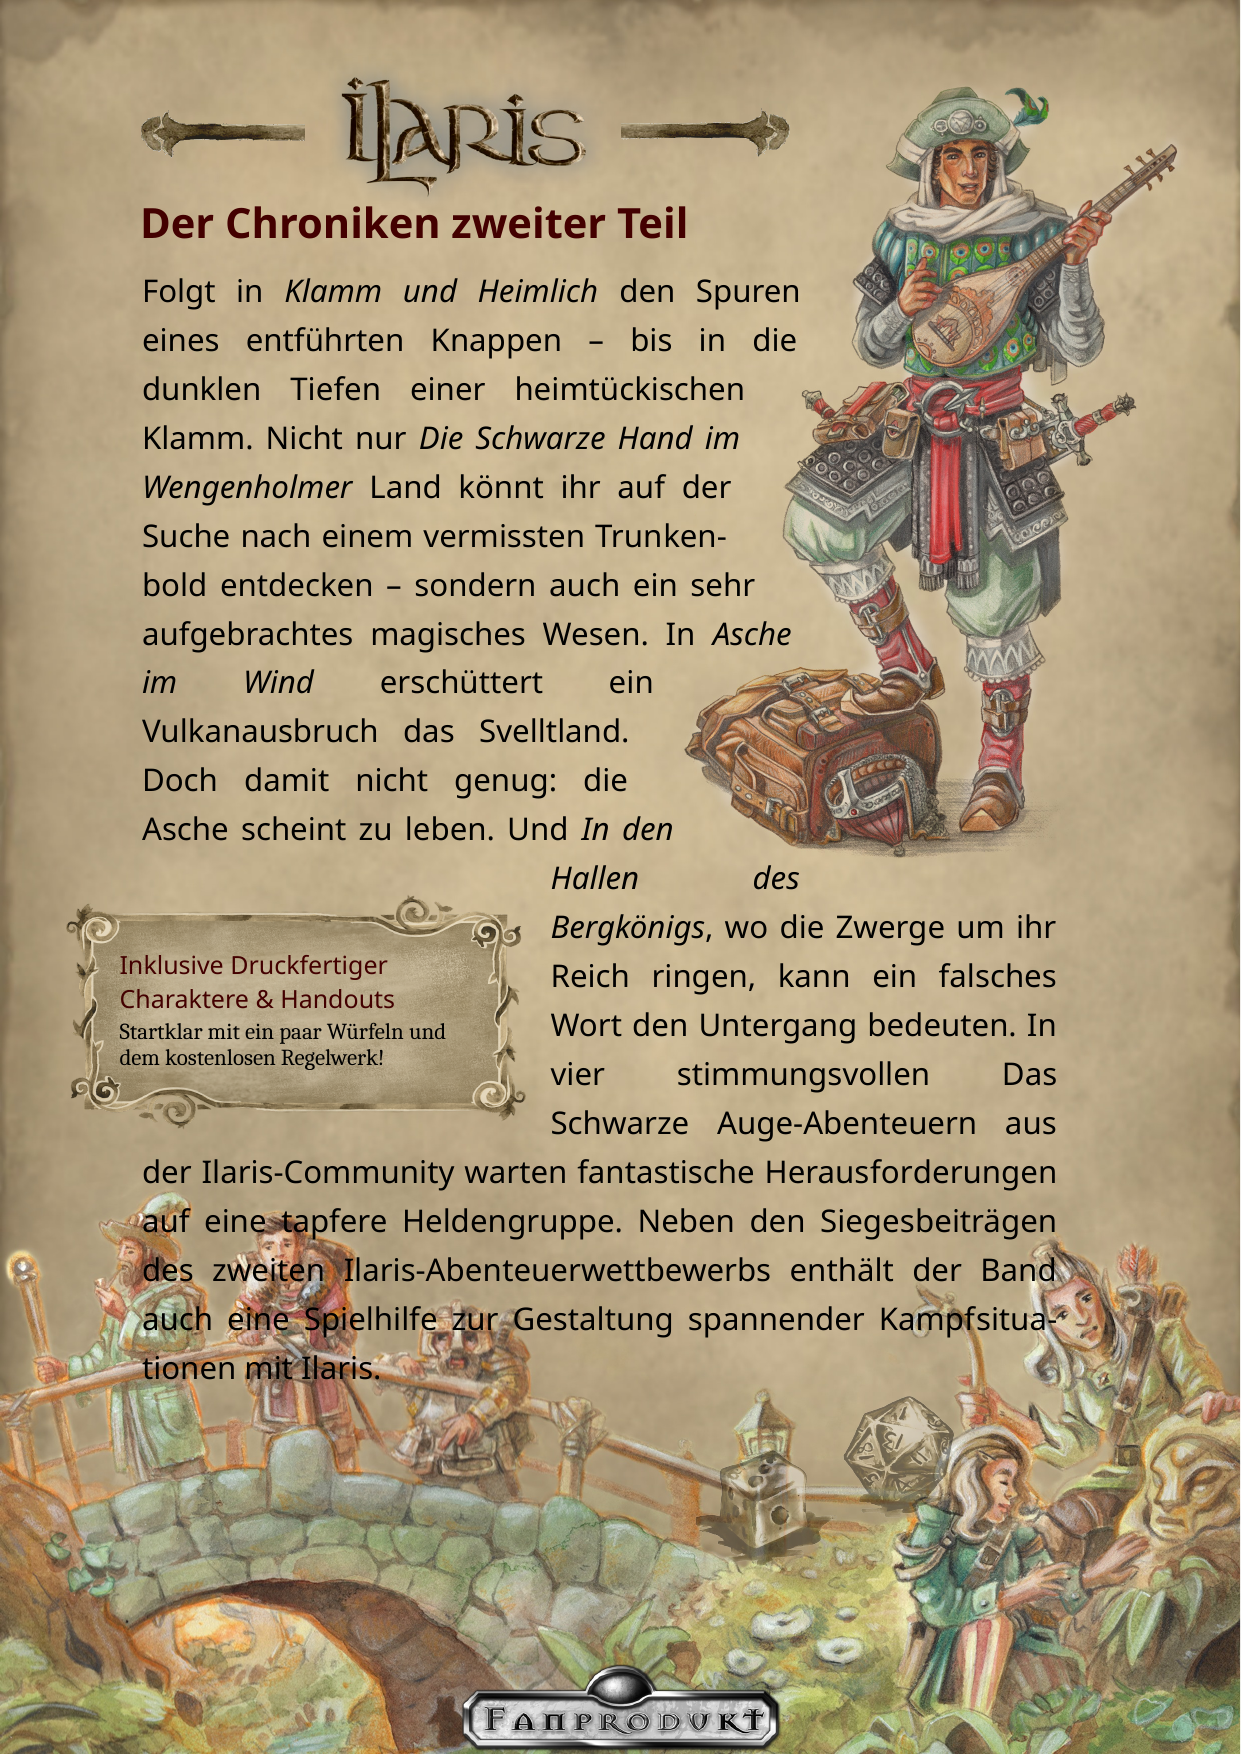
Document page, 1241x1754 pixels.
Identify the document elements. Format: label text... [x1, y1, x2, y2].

text Folgt in Klamm und Heimlich den Spuren eines entführten Knappen – bis in die dunklen Tiefen einer heimtückischen Klamm. Nicht nur Die Schwarze Hand im Wengenholmer Land könnt ihr auf der Suche nach einem vermissten Trun­ken­bold entdecken – sondern auch ein sehr auf­gebrachtes magisches Wesen. In Asche im Wind erschüttert ein Vulkanausbruch das Svelltland. Doch damit nicht genug: die Asche scheint zu leben. Und In den Hallen des Bergkönigs, wo die Zwerge um ihr Reich ringen, kann ein falsches Wort den Untergang bedeuten. In vier stim­mungs­vollen Das Schwarze Auge-Abenteuern aus der Ilaris-Community warten fantastische Heraus­for­der­ungen auf eine tapfere Helden­gruppe. Neben den Sieges­beiträgen des zweiten Ilaris-Aben­teuer­wett­bewerbs enthält der Band auch eine Spielhilfe zur Gestaltung spannender Kampf­situa­tionen mit Ilaris. [142, 269, 1057, 1144]
picture [0, 0, 1241, 1754]
text Der Chroniken zweiter Teil [118, 194, 1122, 251]
